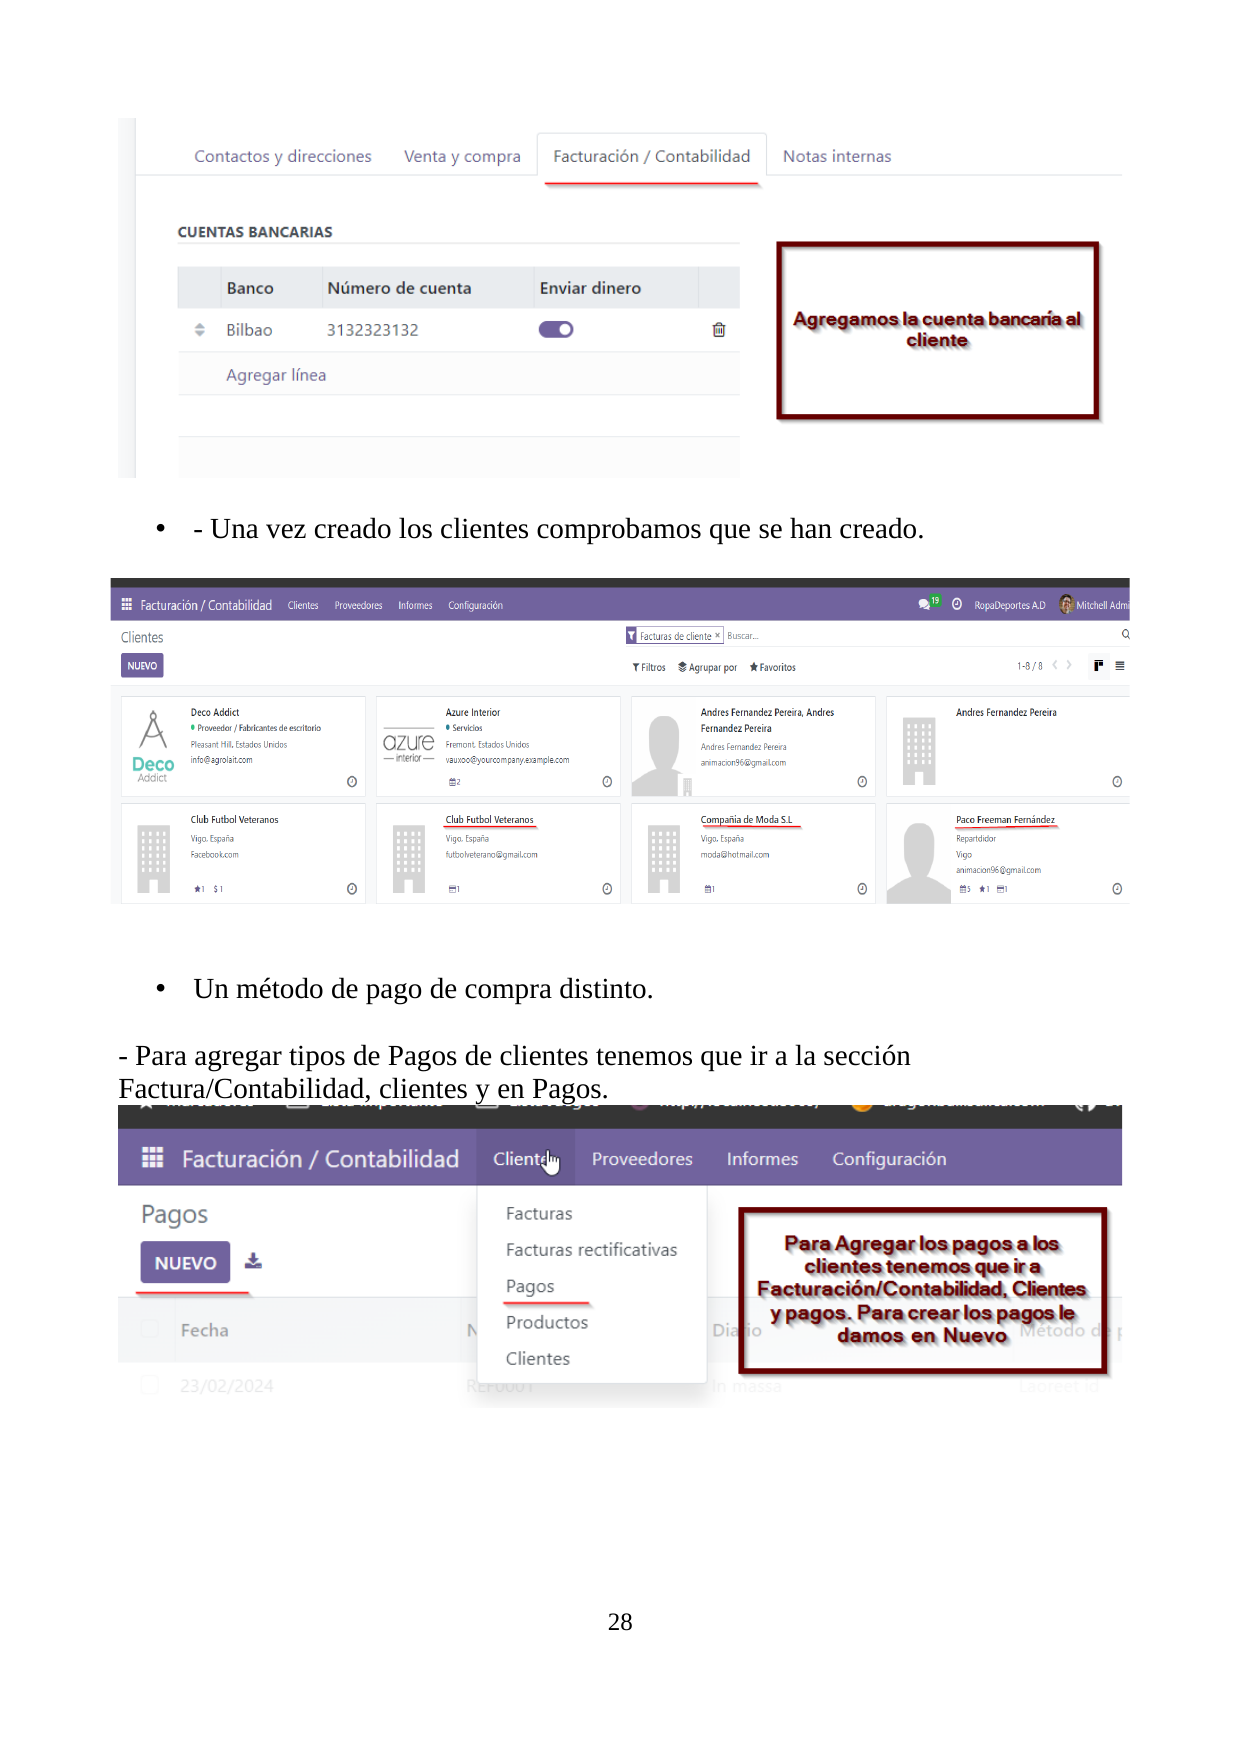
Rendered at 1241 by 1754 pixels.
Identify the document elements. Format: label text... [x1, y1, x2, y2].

list Un método de pago de compra distinto. [156, 971, 1122, 1004]
picture [118, 118, 1123, 478]
text - Para agregar tipos de Pagos de clientes tenemos que ir a la sección Factura/Contabilidad, clientes y en Pagos. [118, 1038, 1122, 1105]
picture [118, 1105, 1123, 1408]
picture [110, 578, 1130, 904]
list - Una vez creado los clientes comprobamos que se han creado. [156, 511, 1122, 545]
